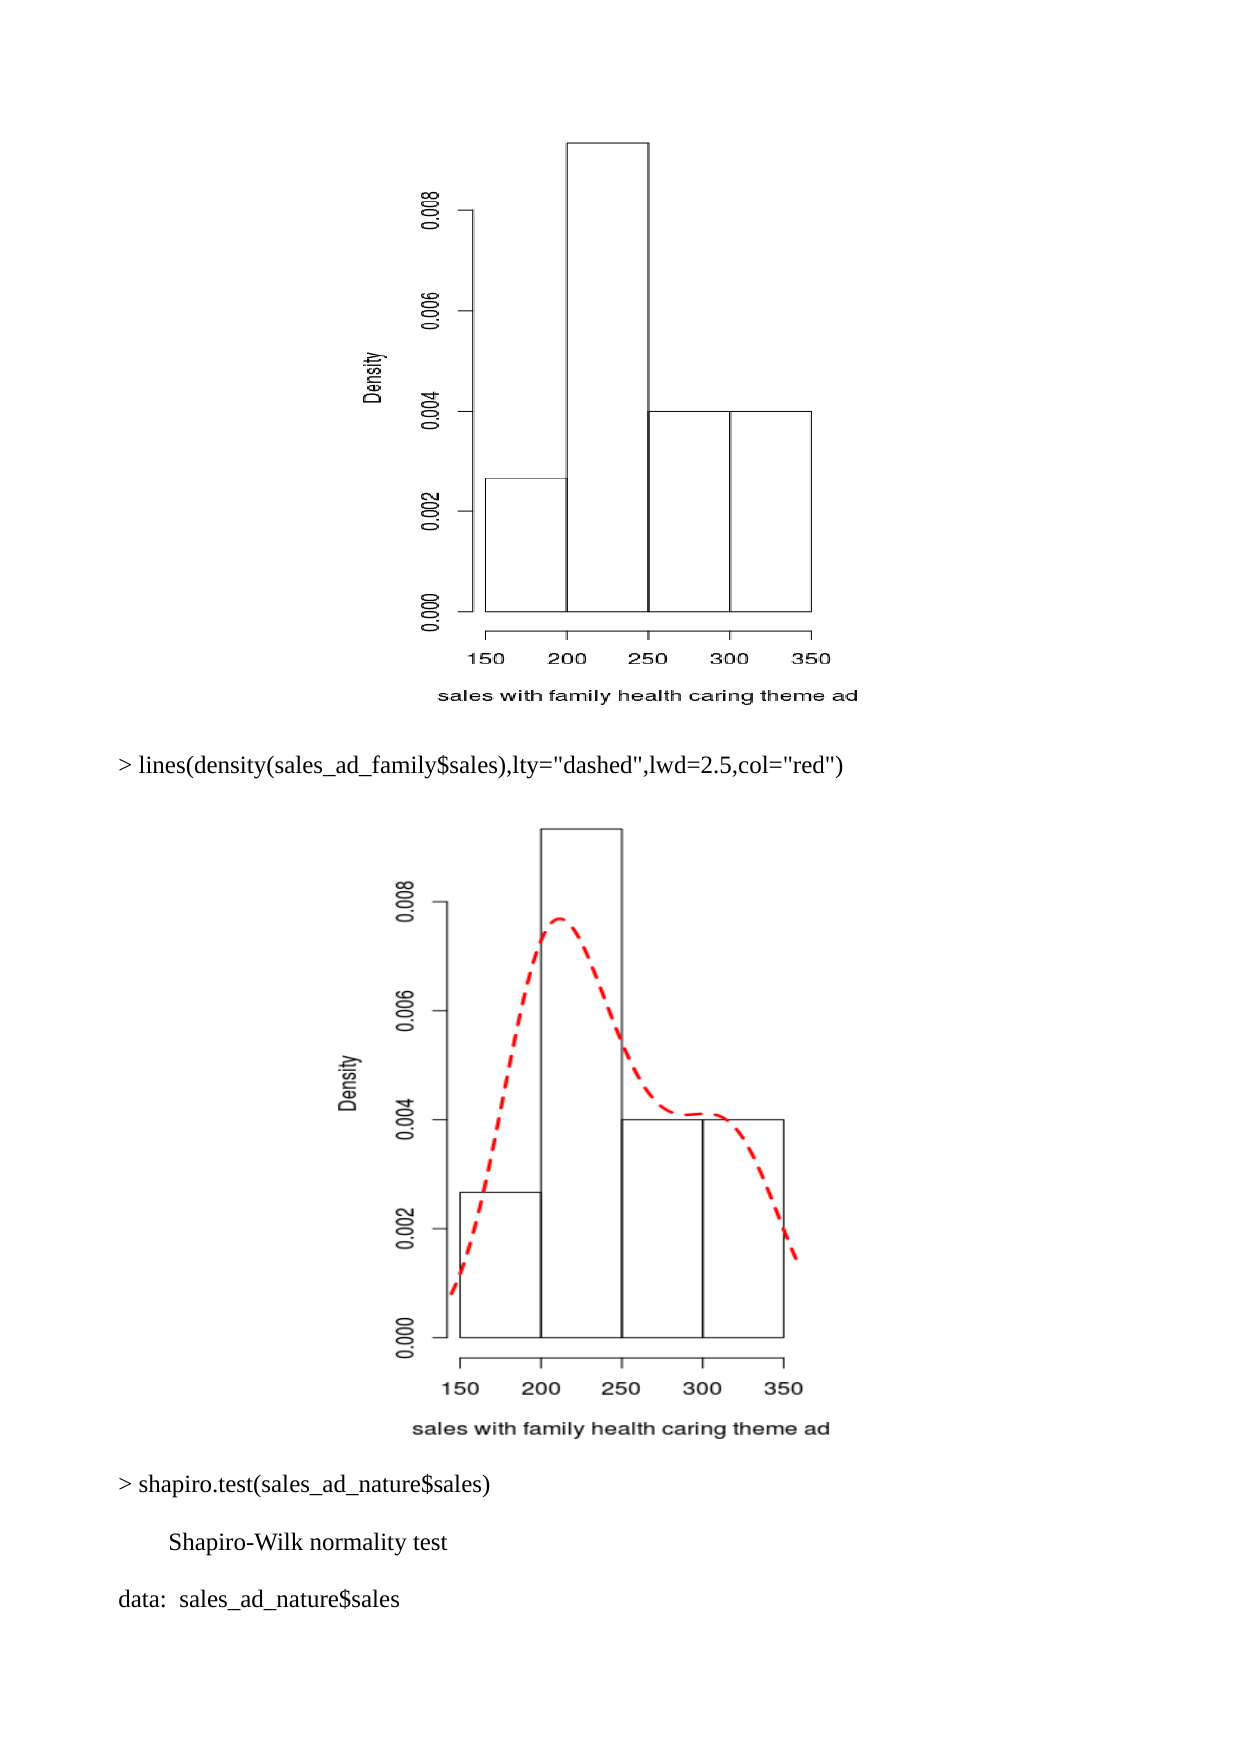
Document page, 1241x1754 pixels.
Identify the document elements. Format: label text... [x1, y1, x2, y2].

text > shapiro.test(sales_ad_nature$sales) [118, 1469, 1122, 1498]
picture [356, 118, 1030, 725]
text Shapiro-Wilk normality test [118, 1527, 1122, 1556]
picture [331, 809, 910, 1461]
text > lines(density(sales_ad_family$sales),lty="dashed",lwd=2.5,col="red") [118, 751, 1122, 779]
text data: sales_ad_nature$sales [118, 1584, 1122, 1613]
